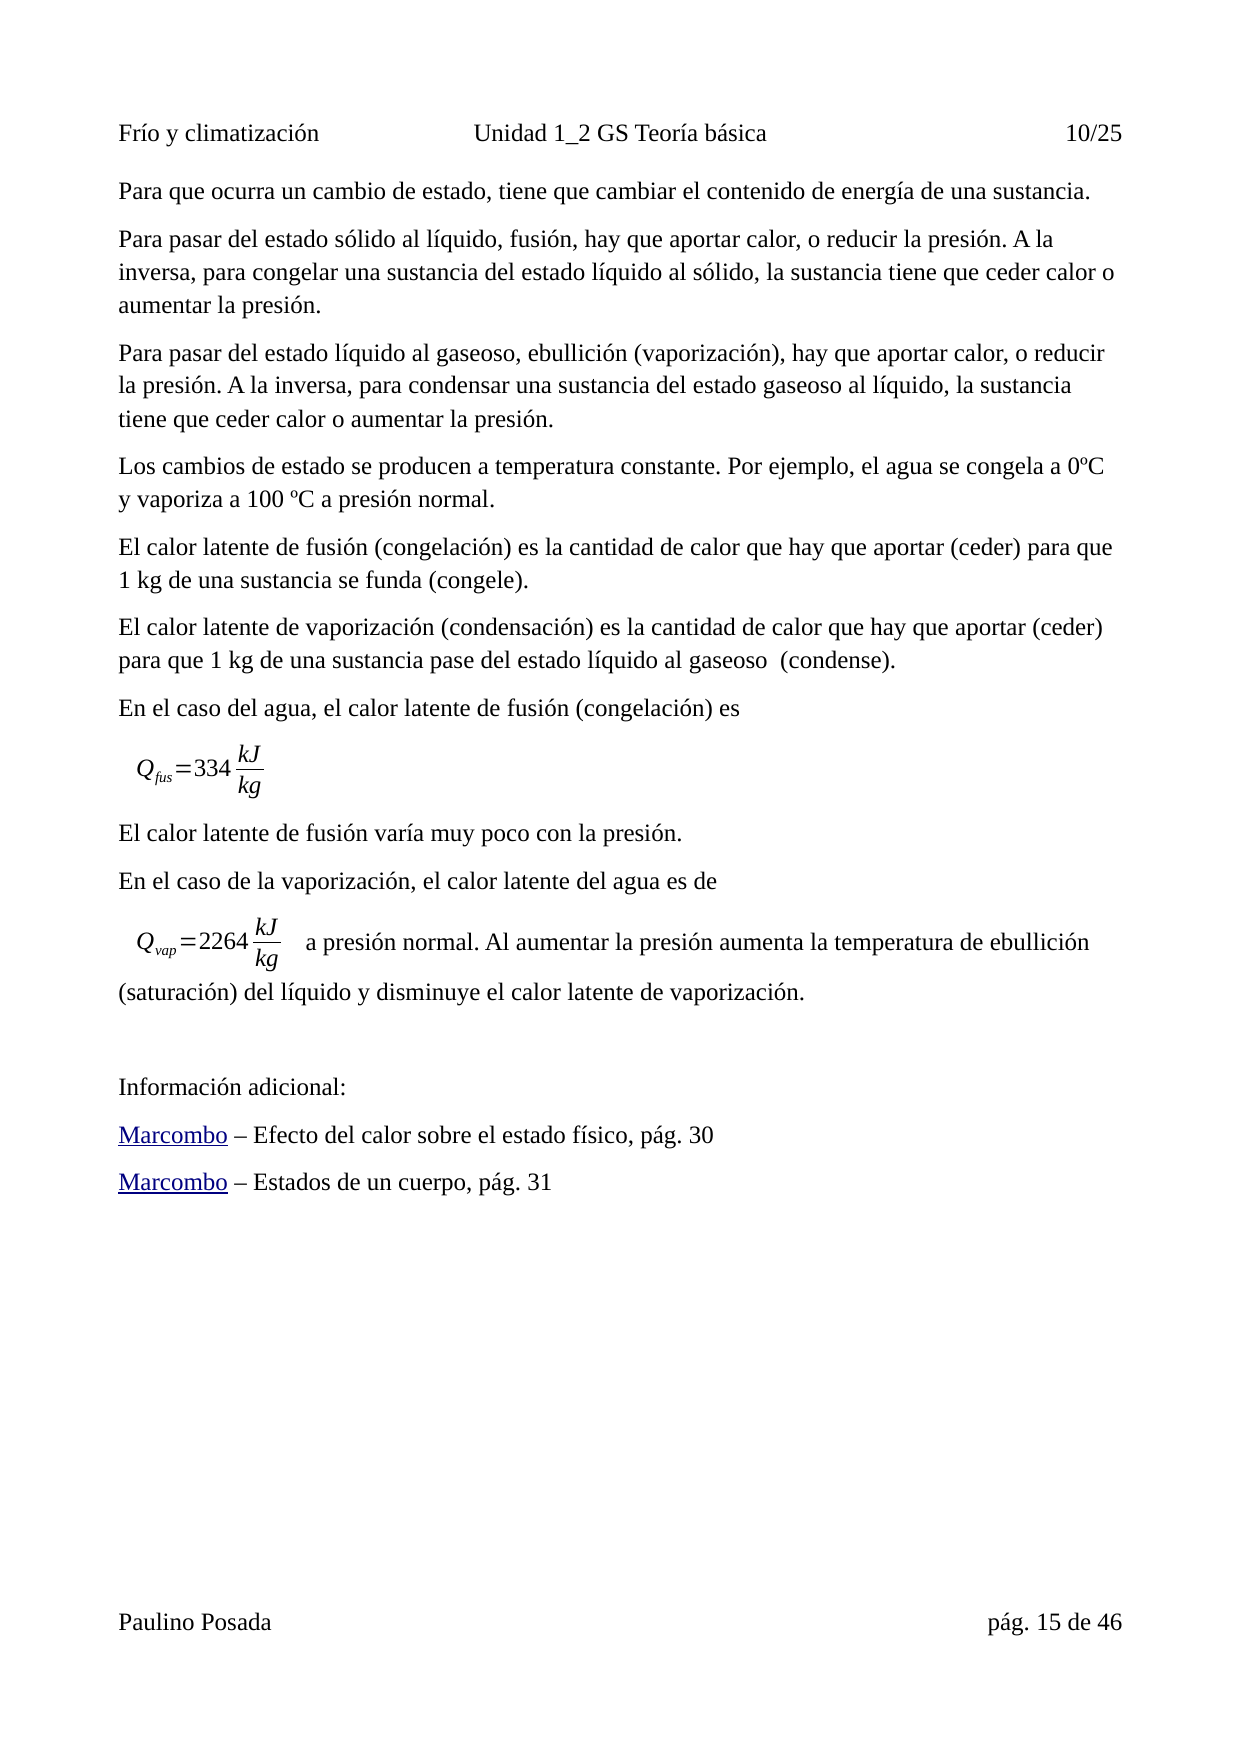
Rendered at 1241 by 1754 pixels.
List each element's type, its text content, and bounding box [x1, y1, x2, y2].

text Marcombo – Efecto del calor sobre el estado físico, pág. 30 [118, 1120, 1122, 1148]
text Para pasar del estado sólido al líquido, fusión, hay que aportar calor, o reducir la presión. A la inversa, para congelar una sustancia del estado líquido al sólido, la sustancia tiene que ceder calor o aumentar la presión. [118, 224, 1122, 319]
text En el caso de la vaporización, el calor latente del agua es de [118, 866, 1122, 895]
text El calor latente de vaporización (condensación) es la cantidad de calor que hay que aportar (ceder) para que 1 kg de una sustancia pase del estado líquido al gaseoso (condense). [118, 612, 1122, 674]
text Los cambios de estado se producen a temperatura constante. Por ejemplo, el agua se congela a 0ºC y vaporiza a 100 ºC a presión normal. [118, 451, 1122, 513]
text El calor latente de fusión (congelación) es la cantidad de calor que hay que aportar (ceder) para que 1 kg de una sustancia se funda (congele). [118, 532, 1122, 594]
text Para pasar del estado líquido al gaseoso, ebullición (vaporización), hay que aportar calor, o reducir la presión. A la inversa, para condensar una sustancia del estado gaseoso al líquido, la sustancia tiene que ceder calor o aumentar la presión. [118, 338, 1122, 432]
text Información adicional: [118, 1072, 1122, 1101]
text a presión normal. Al aumentar la presión aumenta la temperatura de ebullición (saturación) del líquido y disminuye el calor latente de vaporización. [118, 914, 1122, 1006]
text El calor latente de fusión varía muy poco con la presión. [118, 818, 1122, 847]
text Para que ocurra un cambio de estado, tiene que cambiar el contenido de energía de una sustancia. [118, 176, 1122, 205]
text Marcombo – Estados de un cuerpo, pág. 31 [118, 1167, 1122, 1196]
text En el caso del agua, el calor latente de fusión (congelación) es [118, 693, 1122, 722]
